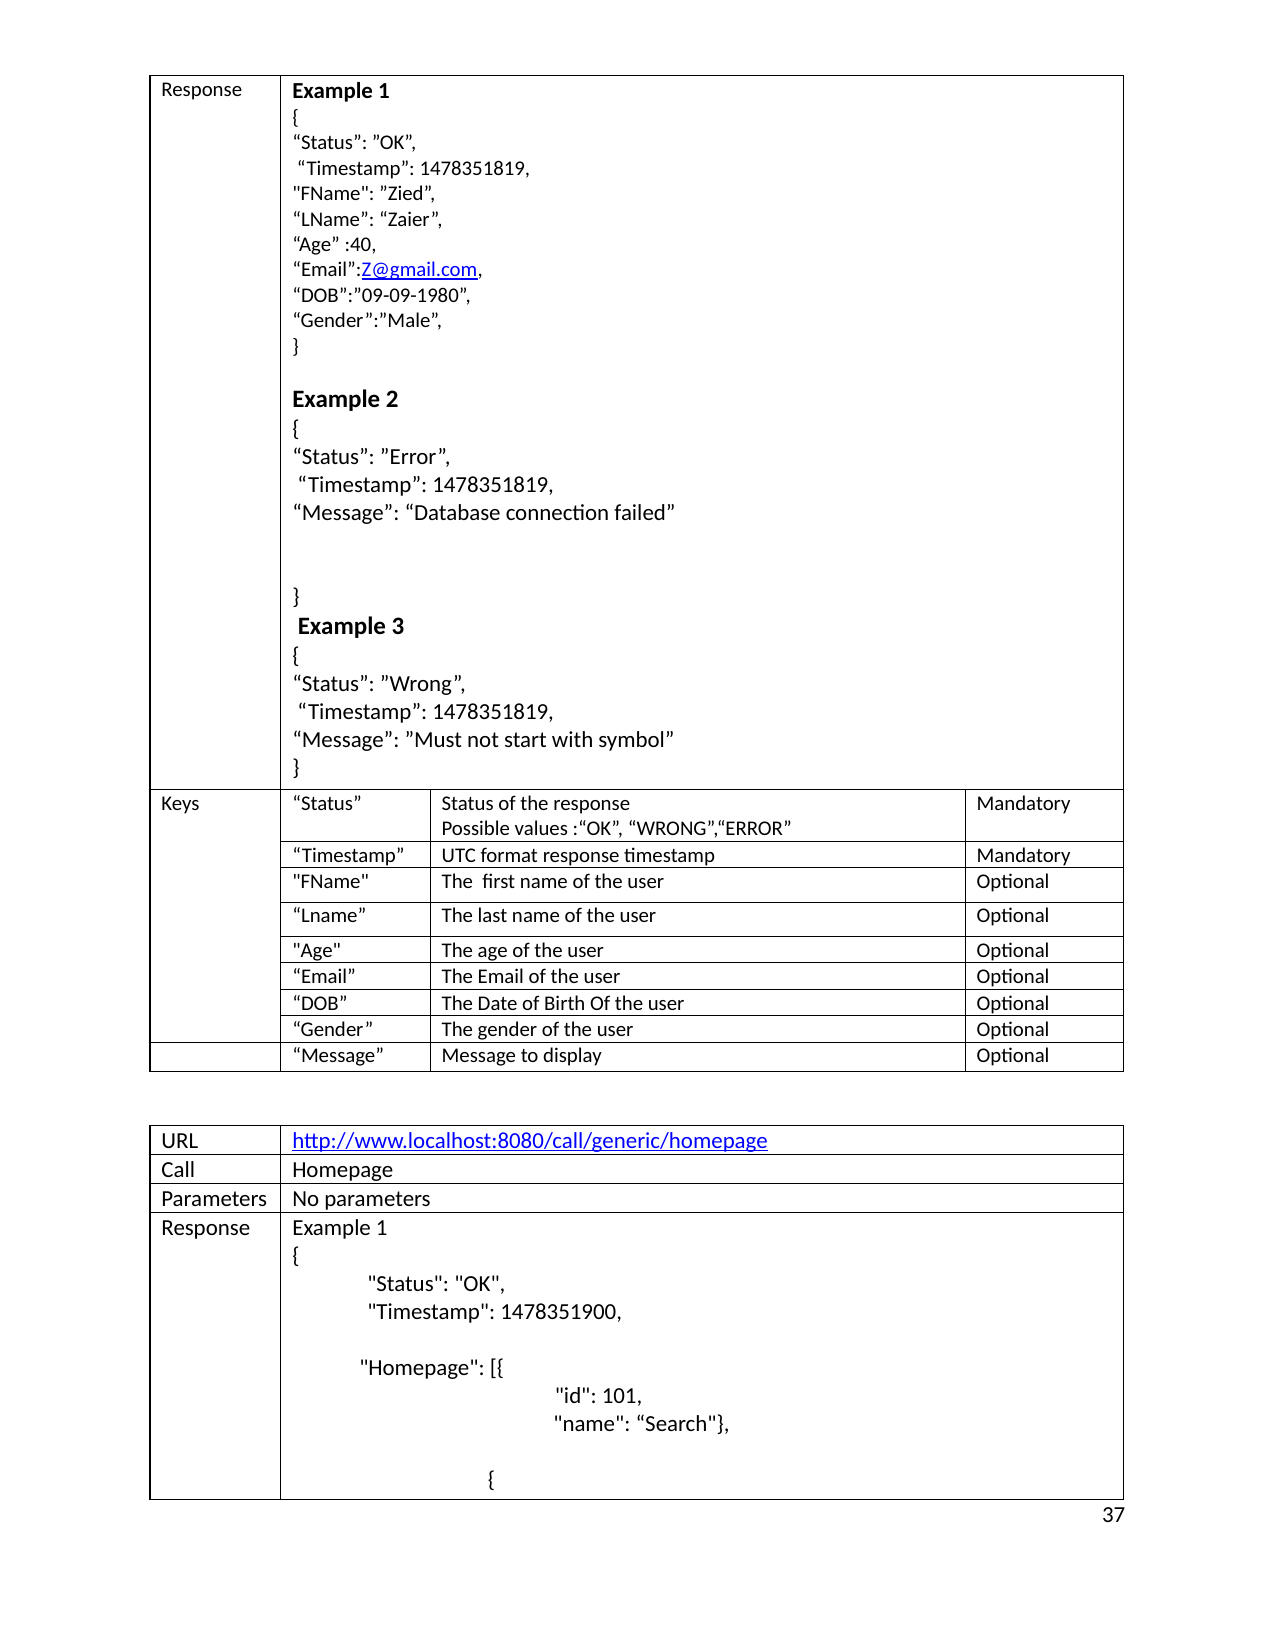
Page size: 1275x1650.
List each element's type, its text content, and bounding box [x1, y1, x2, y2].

table_cell “Timestamp” [281, 842, 430, 867]
table_cell Response [151, 1213, 280, 1499]
table_cell Mandatory [966, 790, 1123, 841]
table_cell Message to display [431, 1043, 965, 1071]
table_cell Example 1 { "Status": "OK", "Timestamp": 1478351900, "Homepage": [{ "id": 101, "name": “Search"}, { [281, 1213, 1123, 1499]
table_cell The Email of the user [431, 963, 965, 989]
table_cell Optional [966, 1043, 1123, 1071]
table_cell Call [151, 1155, 280, 1183]
table_cell Optional [966, 990, 1123, 1015]
table_cell “Lname” [281, 903, 430, 936]
table_cell Status of the response Possible values :“OK”, “WRONG”,“ERROR” [431, 790, 965, 841]
table_cell Keys [151, 790, 280, 1042]
table_cell The last name of the user [431, 903, 965, 936]
table_cell “DOB” [281, 990, 430, 1015]
table_cell “Email” [281, 963, 430, 989]
table_cell Parameters [151, 1184, 280, 1212]
table_cell Optional [966, 868, 1123, 902]
table_header URL [151, 1126, 280, 1154]
table_cell [151, 1043, 280, 1071]
table_cell Homepage [281, 1155, 1123, 1183]
table_cell “Status” [281, 790, 430, 841]
table_cell Optional [966, 903, 1123, 936]
table_cell Mandatory [966, 842, 1123, 867]
table_cell No parameters [281, 1184, 1123, 1212]
table_cell The age of the user [431, 937, 965, 962]
table_cell "Age" [281, 937, 430, 962]
table_cell Example 1 { “Status”: ”OK”, “Timestamp”: 1478351819, "FName": ”Zied”, “LName”: “Zaier”, “Age” :40, “Email”:Z@gmail.com, “DOB”:”09-09-1980”, “Gender”:”Male”, } Example 2 { “Status”: ”Error”, “Timestamp”: 1478351819, “Message”: “Database connection failed” } Example 3 { “Status”: ”Wrong”, “Timestamp”: 1478351819, “Message”: ”Must not start with symbol” } [281, 76, 1123, 789]
table_cell Response [151, 76, 280, 789]
table_cell The Date of Birth Of the user [431, 990, 965, 1015]
table_cell Optional [966, 963, 1123, 989]
table_header http://www.localhost:8080/call/generic/homepage [281, 1126, 1123, 1154]
table_cell The gender of the user [431, 1016, 965, 1042]
table_cell "FName" [281, 868, 430, 902]
table_cell “Gender” [281, 1016, 430, 1042]
table_cell “Message” [281, 1043, 430, 1071]
table_cell Optional [966, 937, 1123, 962]
table_cell UTC format response timestamp [431, 842, 965, 867]
table_cell Optional [966, 1016, 1123, 1042]
table_cell The first name of the user [431, 868, 965, 902]
